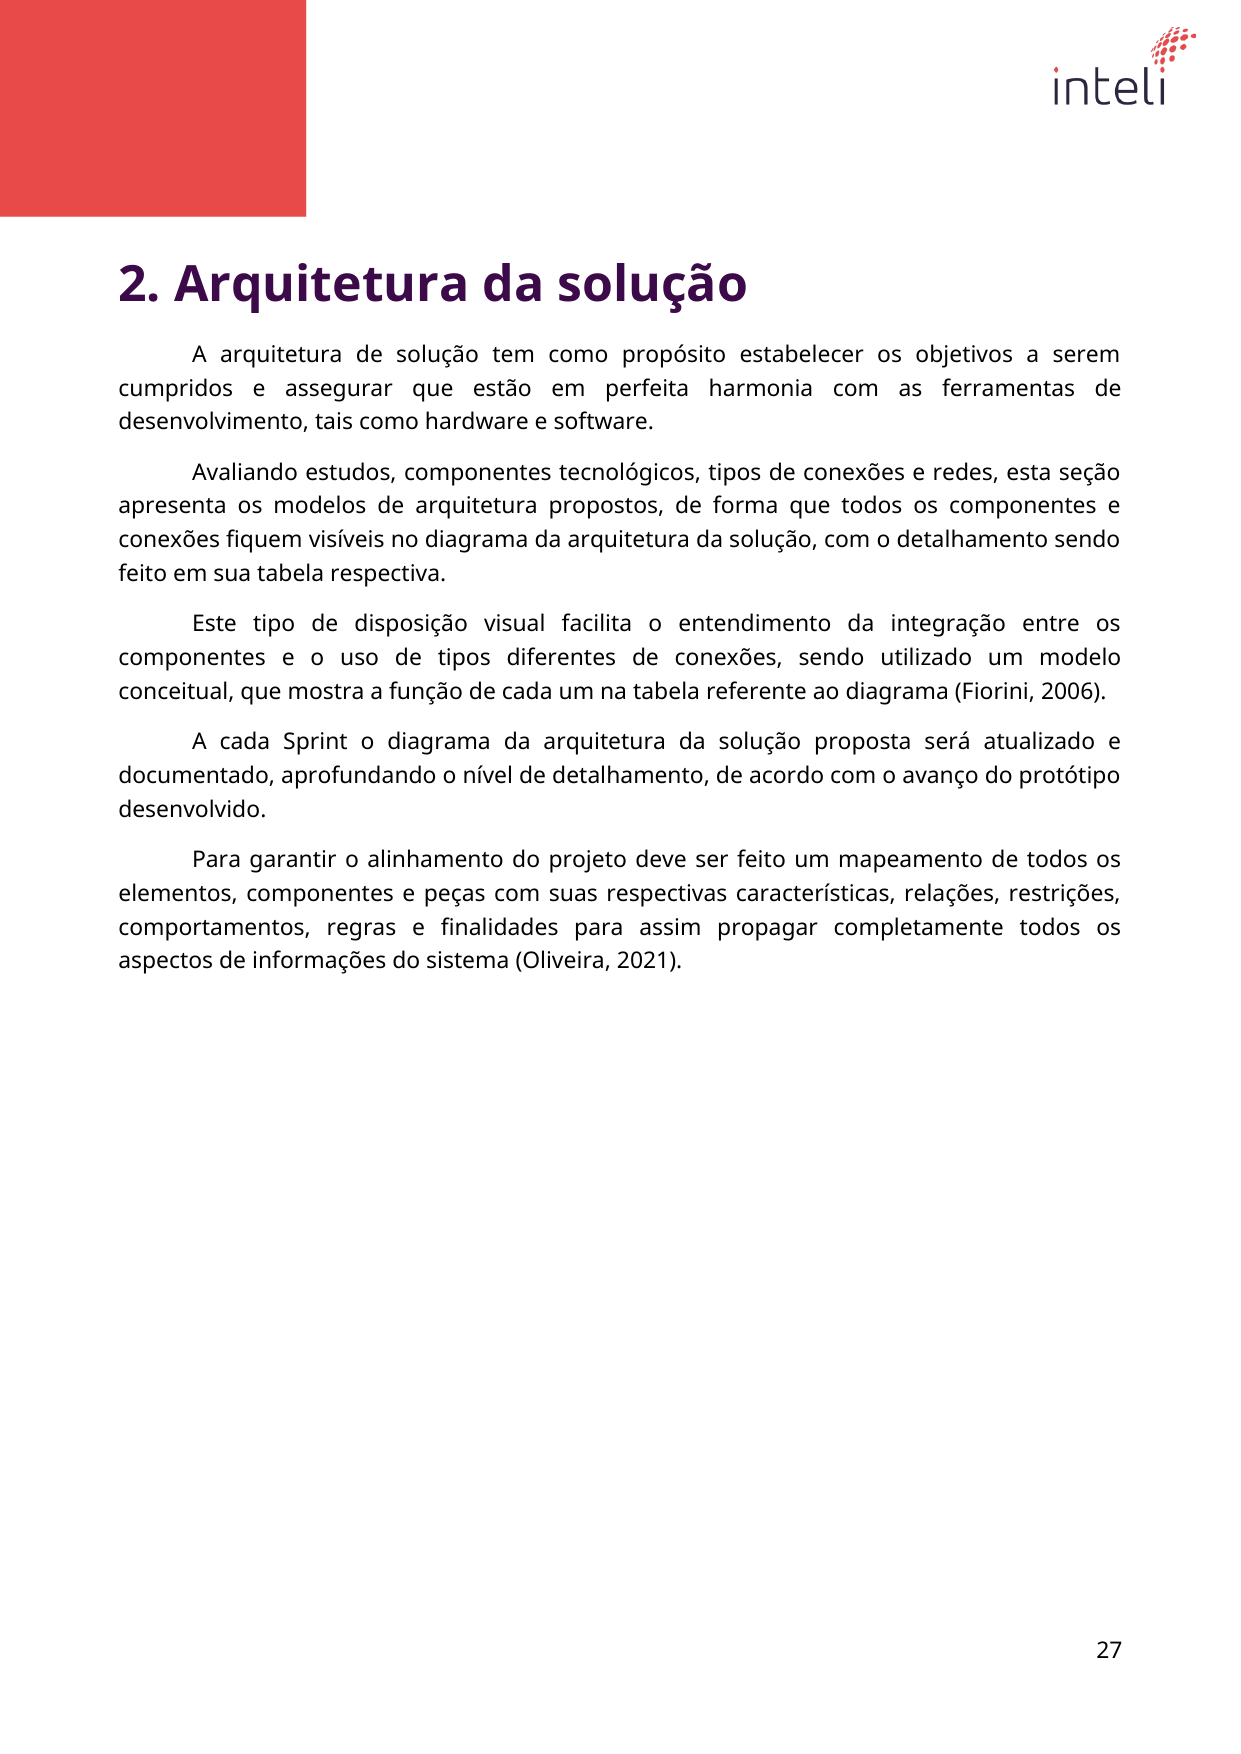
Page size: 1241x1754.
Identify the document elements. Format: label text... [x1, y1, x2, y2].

text Avaliando estudos, componentes tecnológicos, tipos de conexões e redes, esta seção apresenta os modelos de arquitetura propostos, de forma que todos os componentes e conexões fiquem visíveis no diagrama da arquitetura da solução, com o detalhamento sendo feito em sua tabela respectiva. [118, 456, 1122, 588]
picture [1054, 27, 1197, 105]
text A cada Sprint o diagrama da arquitetura da solução proposta será atualizado e documentado, aprofundando o nível de detalhamento, de acordo com o avanço do protótipo desenvolvido. [118, 725, 1122, 824]
picture [0, 0, 307, 217]
subtitle 2. Arquitetura da solução [118, 118, 1122, 316]
text A arquitetura de solução tem como propósito estabelecer os objetivos a serem cumpridos e assegurar que estão em perfeita harmonia com as ferramentas de desenvolvimento, tais como hardware e software. [118, 338, 1122, 436]
text Para garantir o alinhamento do projeto deve ser feito um mapeamento de todos os elementos, componentes e peças com suas respectivas características, relações, restrições, comportamentos, regras e finalidades para assim propagar completamente todos os aspectos de informações do sistema (Oliveira, 2021). [118, 843, 1122, 976]
text Este tipo de disposição visual facilita o entendimento da integração entre os componentes e o uso de tipos diferentes de conexões, sendo utilizado um modelo conceitual, que mostra a função de cada um na tabela referente ao diagrama (Fiorini, 2006). [118, 607, 1122, 706]
